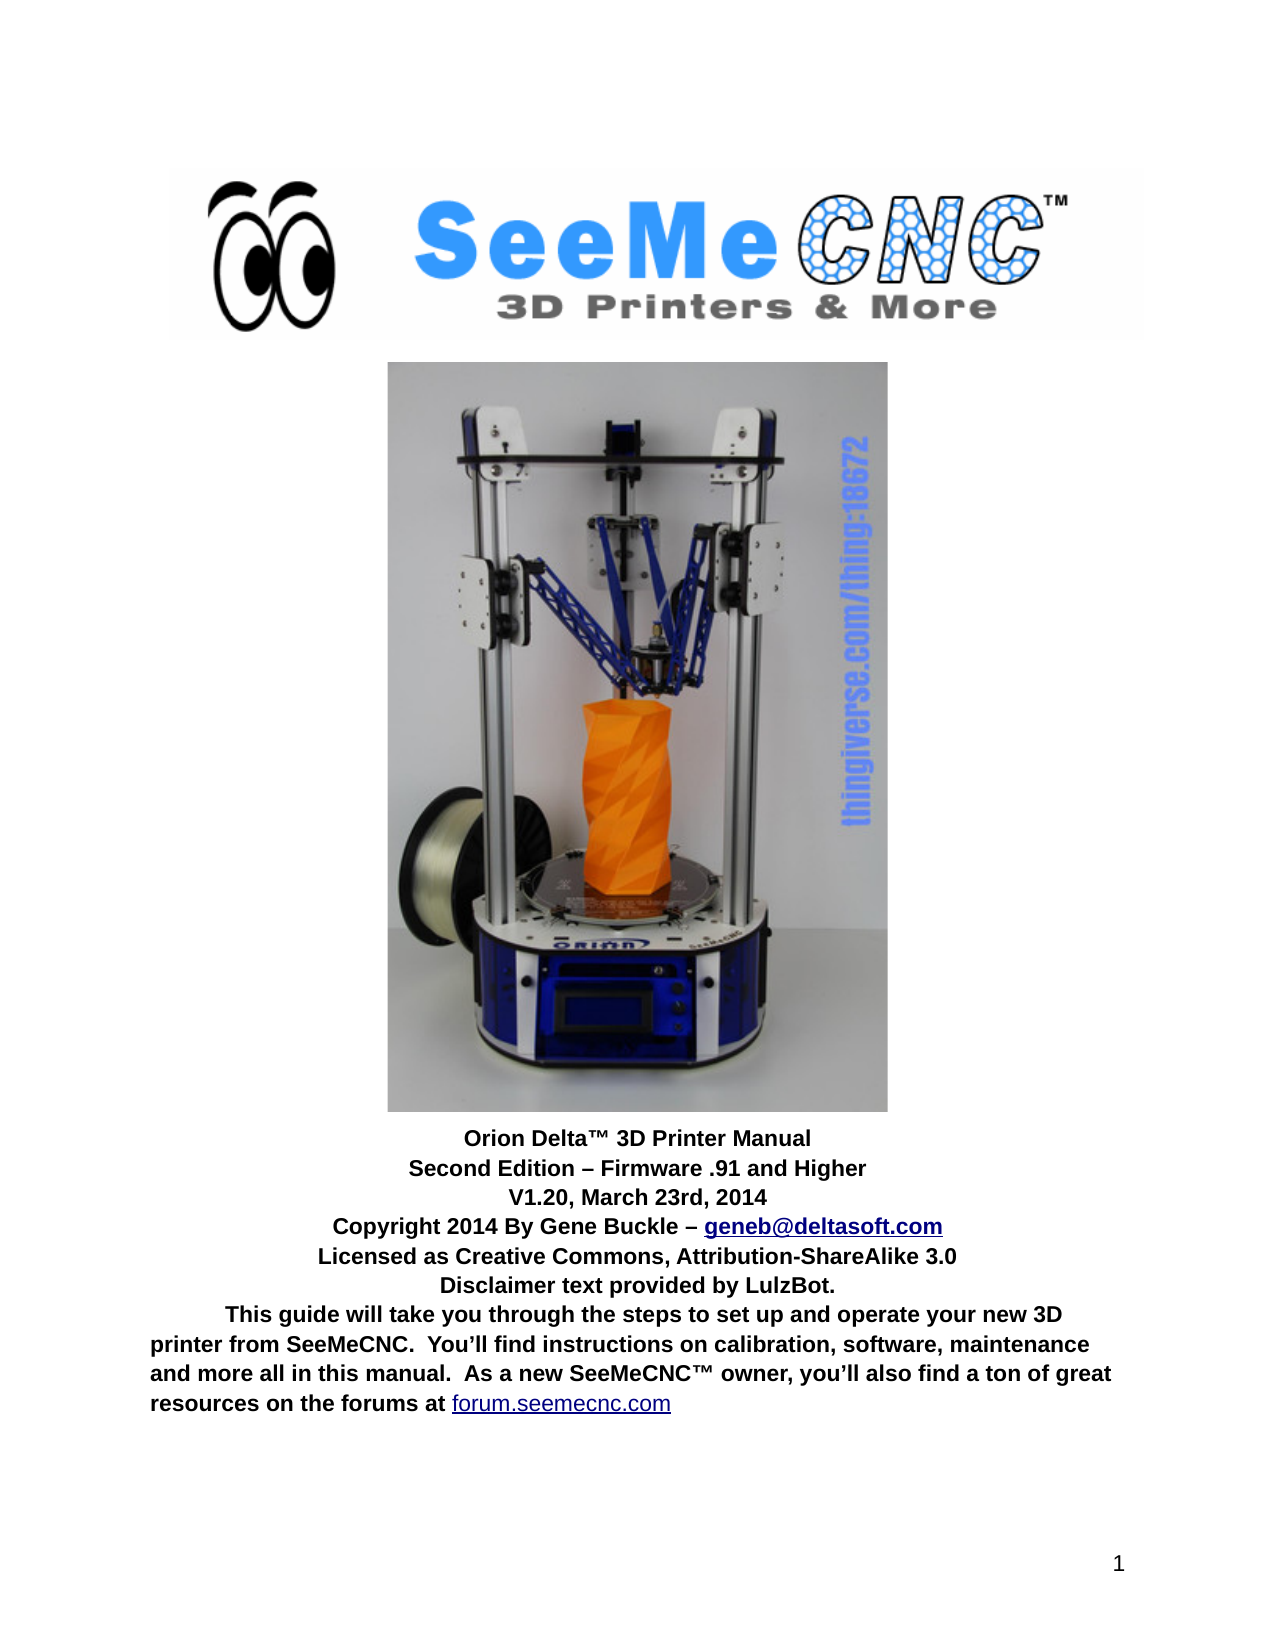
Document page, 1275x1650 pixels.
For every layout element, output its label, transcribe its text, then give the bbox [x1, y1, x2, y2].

picture [168, 168, 1144, 340]
text V1.20, March 23rd, 2014 [150, 1184, 1125, 1210]
text Copyright 2014 By Gene Buckle – geneb@deltasoft.com [150, 1214, 1125, 1239]
text Disclaimer text provided by LulzBot. [150, 1273, 1125, 1298]
text This guide will take you through the steps to set up and operate your new 3D printer from SeeMeCNC. You’ll find instructions on calibration, software, maintenance and more all in this manual. As a new SeeMeCNC™ owner, you’ll also find a ton of great resources on the forums at forum.seemecnc.com [150, 1302, 1125, 1416]
picture [387, 362, 888, 1112]
text Second Edition – Firmware .91 and Higher [150, 1155, 1125, 1181]
text Orion Delta™ 3D Printer Manual [150, 1126, 1125, 1151]
text Licensed as Creative Commons, Attribution-ShareAlike 3.0 [150, 1243, 1125, 1269]
